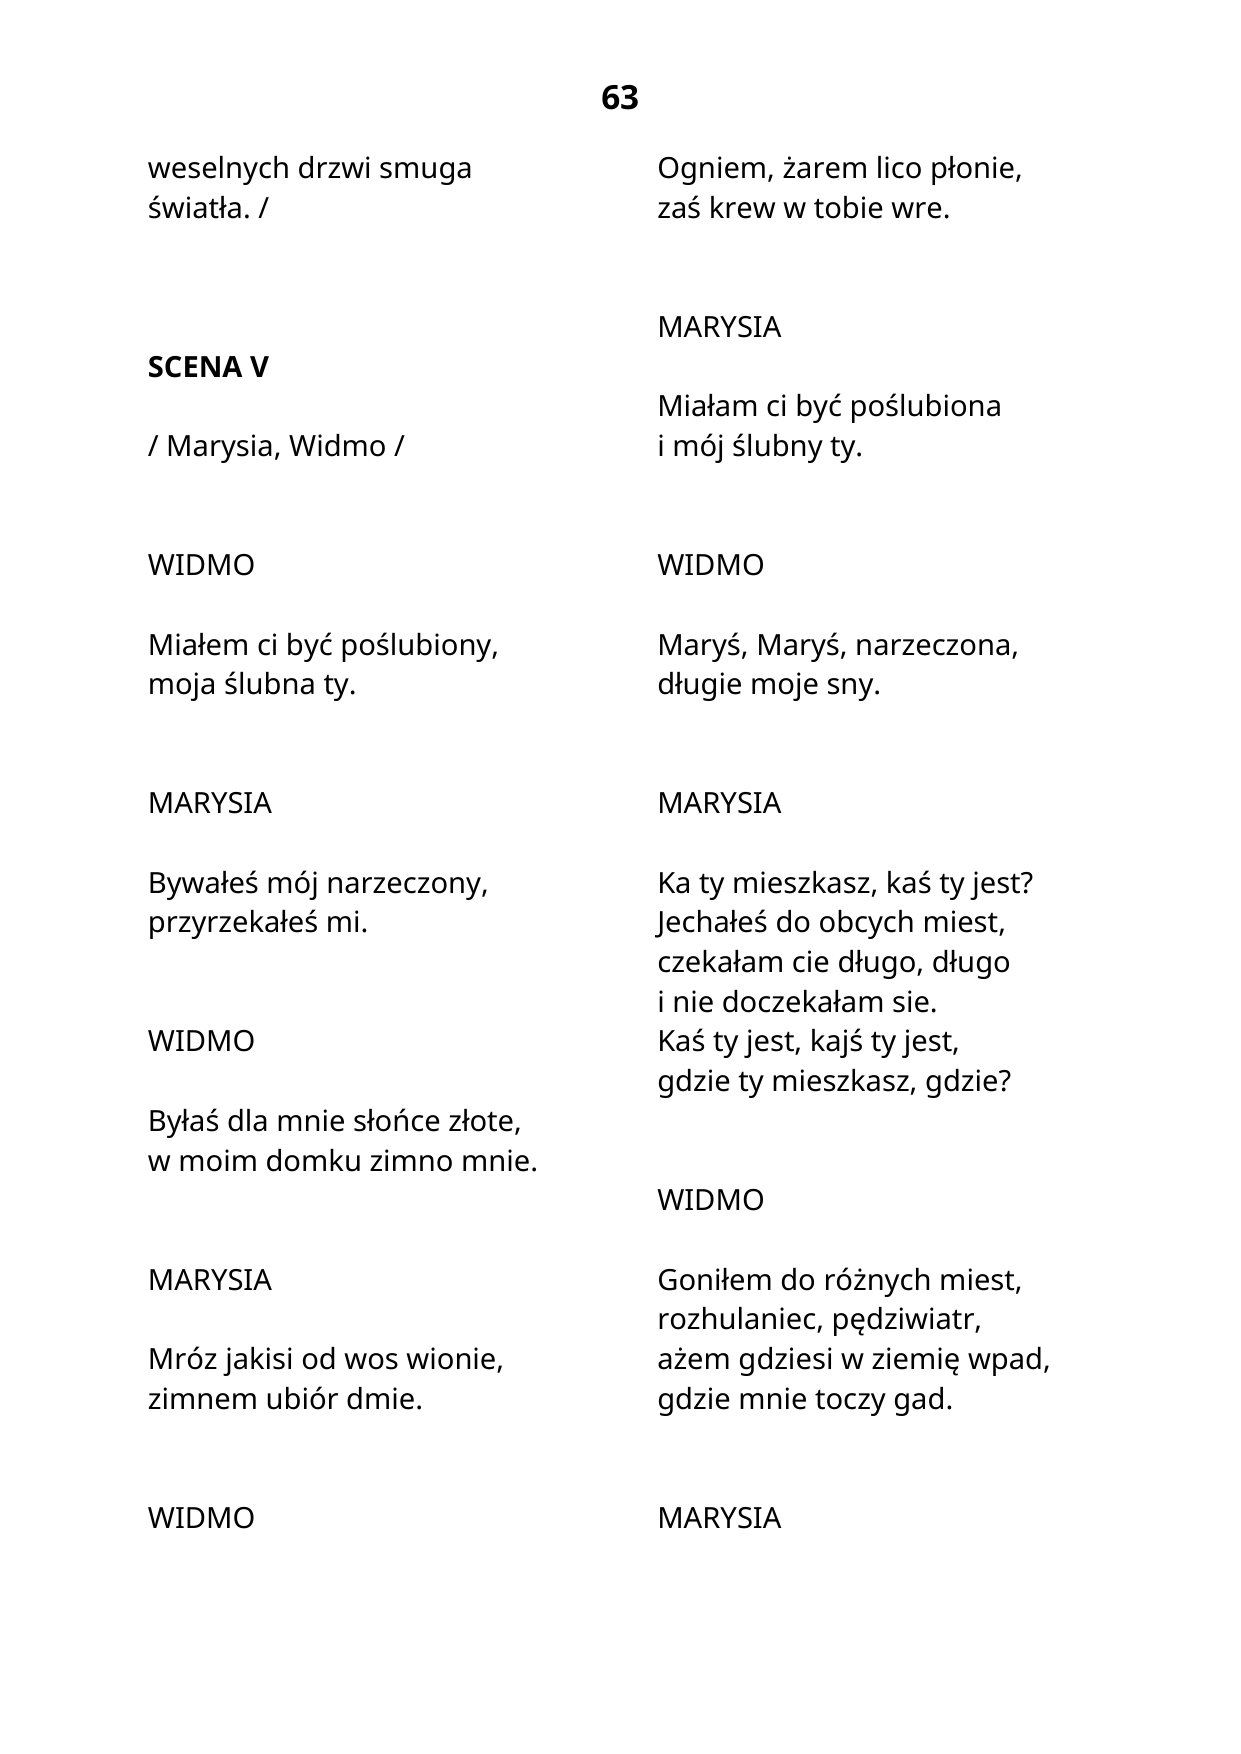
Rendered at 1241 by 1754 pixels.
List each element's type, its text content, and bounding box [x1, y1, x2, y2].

text Miałam ci być poślubiona [657, 386, 1093, 425]
text / Marysia, Widmo / [148, 425, 583, 465]
text gdzie mnie toczy gad. [657, 1378, 1093, 1418]
text Jechałeś do obcych miest, [657, 902, 1093, 941]
text czekałam cie długo, długo [657, 941, 1093, 981]
text WIDMO [657, 544, 1093, 584]
text Mróz jakisi od wos wionie, [148, 1338, 583, 1378]
text Ka ty mieszkasz, kaś ty jest? [657, 862, 1093, 902]
text MARYSIA [148, 783, 583, 822]
text MARYSIA [657, 1497, 1093, 1537]
text zaś krew w tobie wre. [657, 187, 1093, 227]
text Miałem ci być poślubiony, [148, 624, 583, 663]
text przyrzekałeś mi. [148, 902, 583, 941]
text i nie doczekałam sie. [657, 981, 1093, 1021]
text WIDMO [148, 1021, 583, 1060]
text gdzie ty mieszkasz, gdzie? [657, 1060, 1093, 1100]
text Byłaś dla mnie słońce złote, [148, 1100, 583, 1140]
text moja ślubna ty. [148, 663, 583, 703]
text długie moje sny. [657, 663, 1093, 703]
text rozhulaniec, pędziwiatr, [657, 1298, 1093, 1338]
text MARYSIA [657, 306, 1093, 346]
text w moim domku zimno mnie. [148, 1140, 583, 1179]
text Ogniem, żarem lico płonie, [657, 148, 1093, 187]
text Kaś ty jest, kajś ty jest, [657, 1021, 1093, 1060]
text WIDMO [148, 544, 583, 584]
text Goniłem do różnych miest, [657, 1259, 1093, 1298]
text zimnem ubiór dmie. [148, 1378, 583, 1418]
text MARYSIA [657, 783, 1093, 822]
text SCENA V [148, 346, 583, 386]
text Maryś, Maryś, narzeczona, [657, 624, 1093, 663]
text weselnych drzwi smuga światła. / [148, 148, 583, 227]
text WIDMO [657, 1179, 1093, 1219]
text ażem gdziesi w ziemię wpad, [657, 1338, 1093, 1378]
text Bywałeś mój narzeczony, [148, 862, 583, 902]
text i mój ślubny ty. [657, 425, 1093, 465]
text WIDMO [148, 1497, 583, 1537]
text MARYSIA [148, 1259, 583, 1298]
